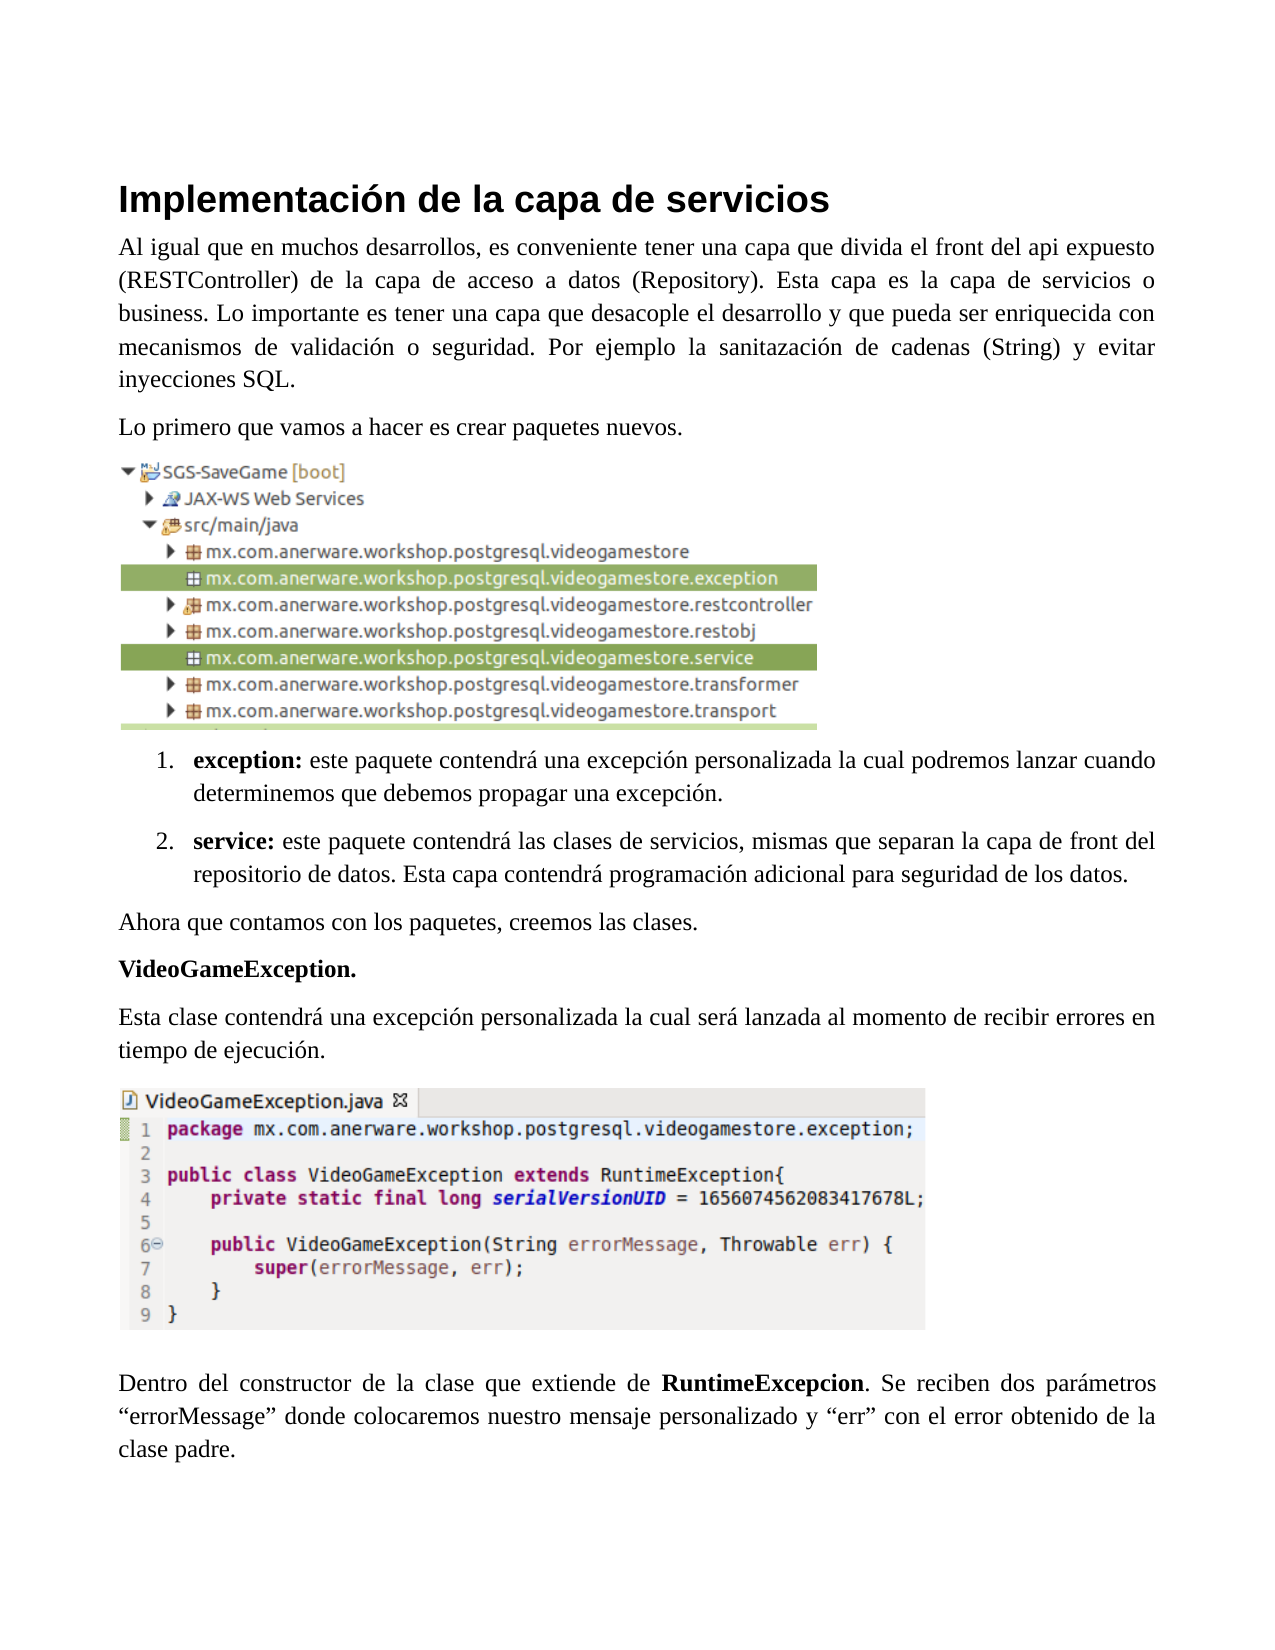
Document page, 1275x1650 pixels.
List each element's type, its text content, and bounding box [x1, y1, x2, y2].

text Lo primero que vamos a hacer es crear paquetes nuevos. [118, 412, 1157, 441]
text VideoGameException. [118, 954, 1157, 983]
text Esta clase contendrá una excepción personalizada la cual será lanzada al momento de recibir errores en tiempo de ejecución. [118, 1002, 1157, 1064]
text Al igual que en muchos desarrollos, es conveniente tener una capa que divida el front del api expuesto (RESTController) de la capa de acceso a datos (Repository). Esta capa es la capa de servicios o business. Lo importante es tener una capa que desacople el desarrollo y que pueda ser enriquecida con mecanismos de validación o seguridad. Por ejemplo la sanitazación de cadenas (String) y evitar inyecciones SQL. [118, 232, 1157, 393]
subtitle Implementación de la capa de servicios [118, 176, 1157, 220]
picture [120, 461, 817, 730]
text Ahora que contamos con los paquetes, creemos las clases. [118, 907, 1157, 935]
list service: este paquete contendrá las clases de servicios, mismas que separan la capa de front del repositorio de datos. Esta capa contendrá programación adicional para seguridad de los datos. [156, 826, 1157, 888]
text Dentro del constructor de la clase que extiende de RuntimeExcepcion. Se reciben dos parámetros “errorMessage” donde colocaremos nuestro mensaje personalizado y “err” con el error obtenido de la clase padre. [118, 1368, 1157, 1463]
list exception: este paquete contendrá una excepción personalizada la cual podremos lanzar cuando determinemos que debemos propagar una excepción. [156, 745, 1157, 807]
picture [120, 1088, 926, 1330]
